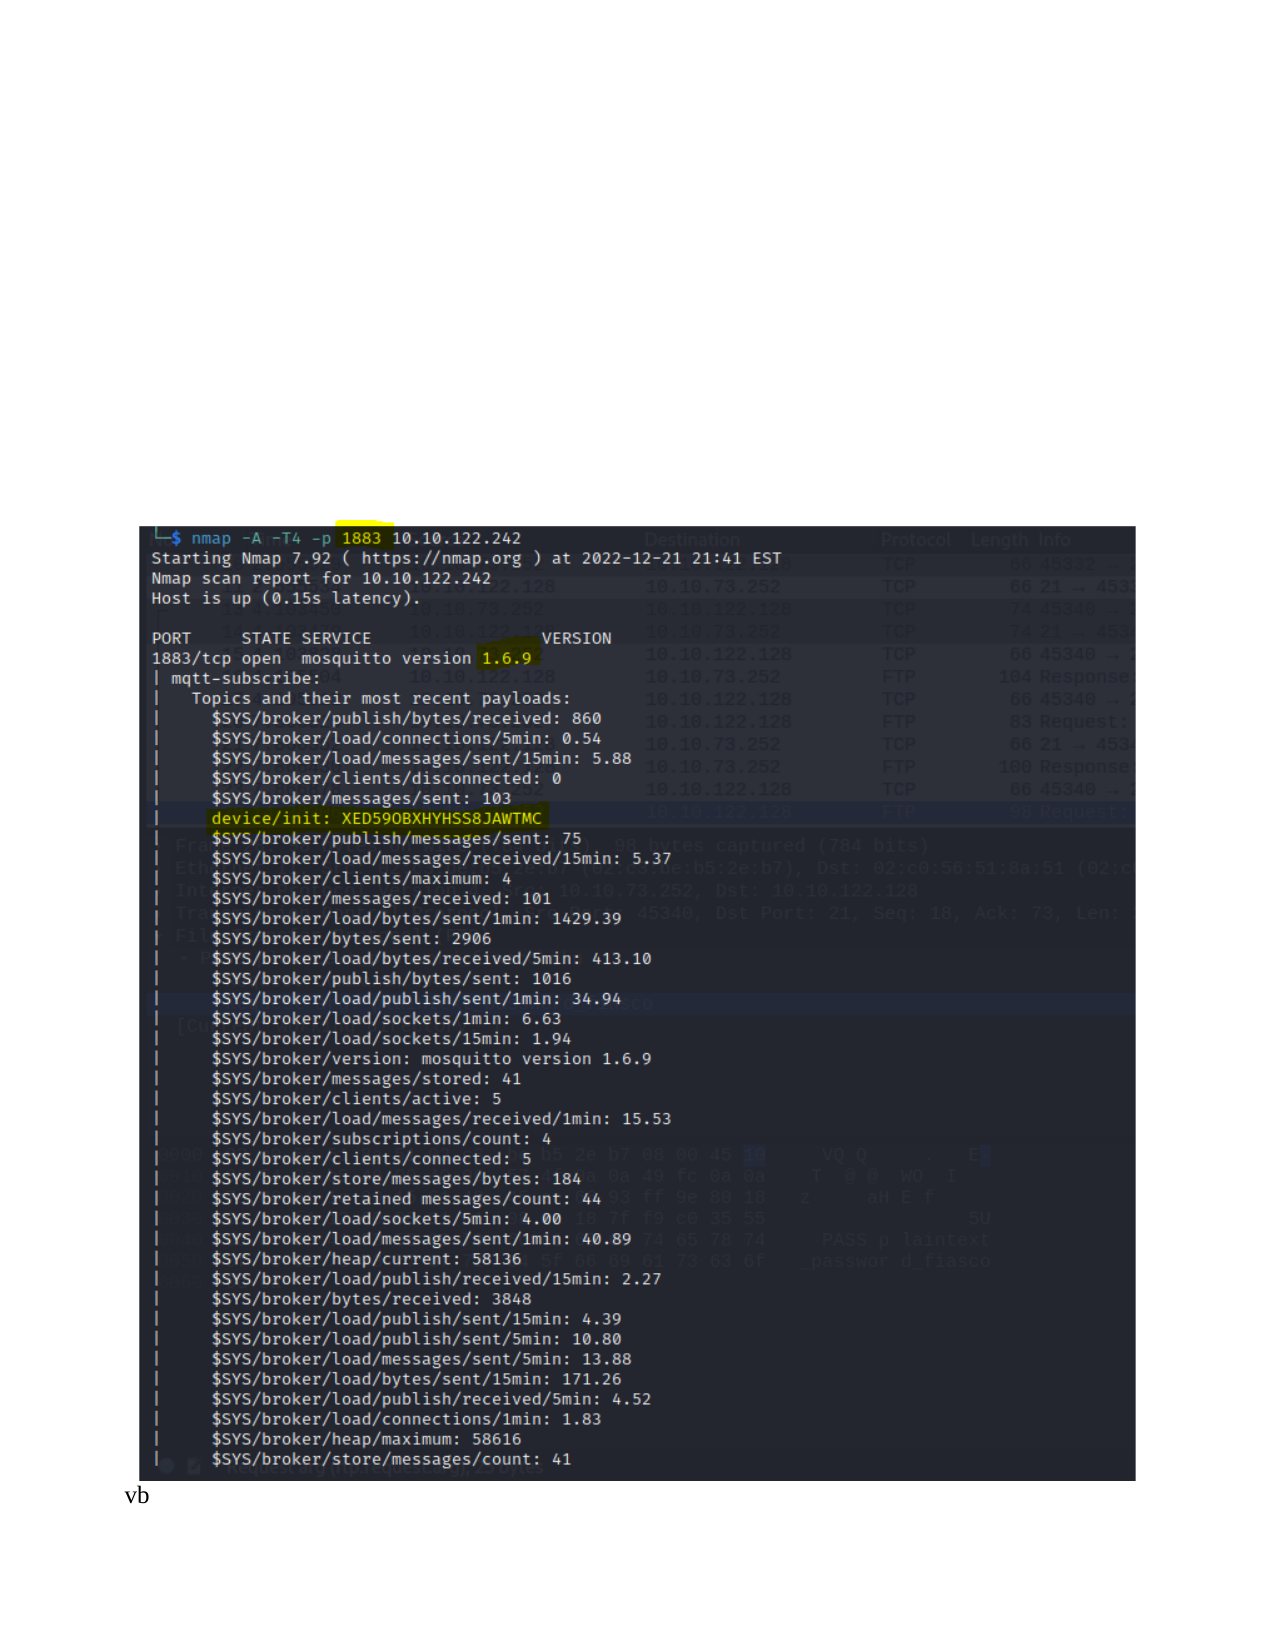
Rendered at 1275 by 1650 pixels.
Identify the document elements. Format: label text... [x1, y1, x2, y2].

text vb [118, 521, 1157, 1509]
picture [139, 520, 1136, 1481]
